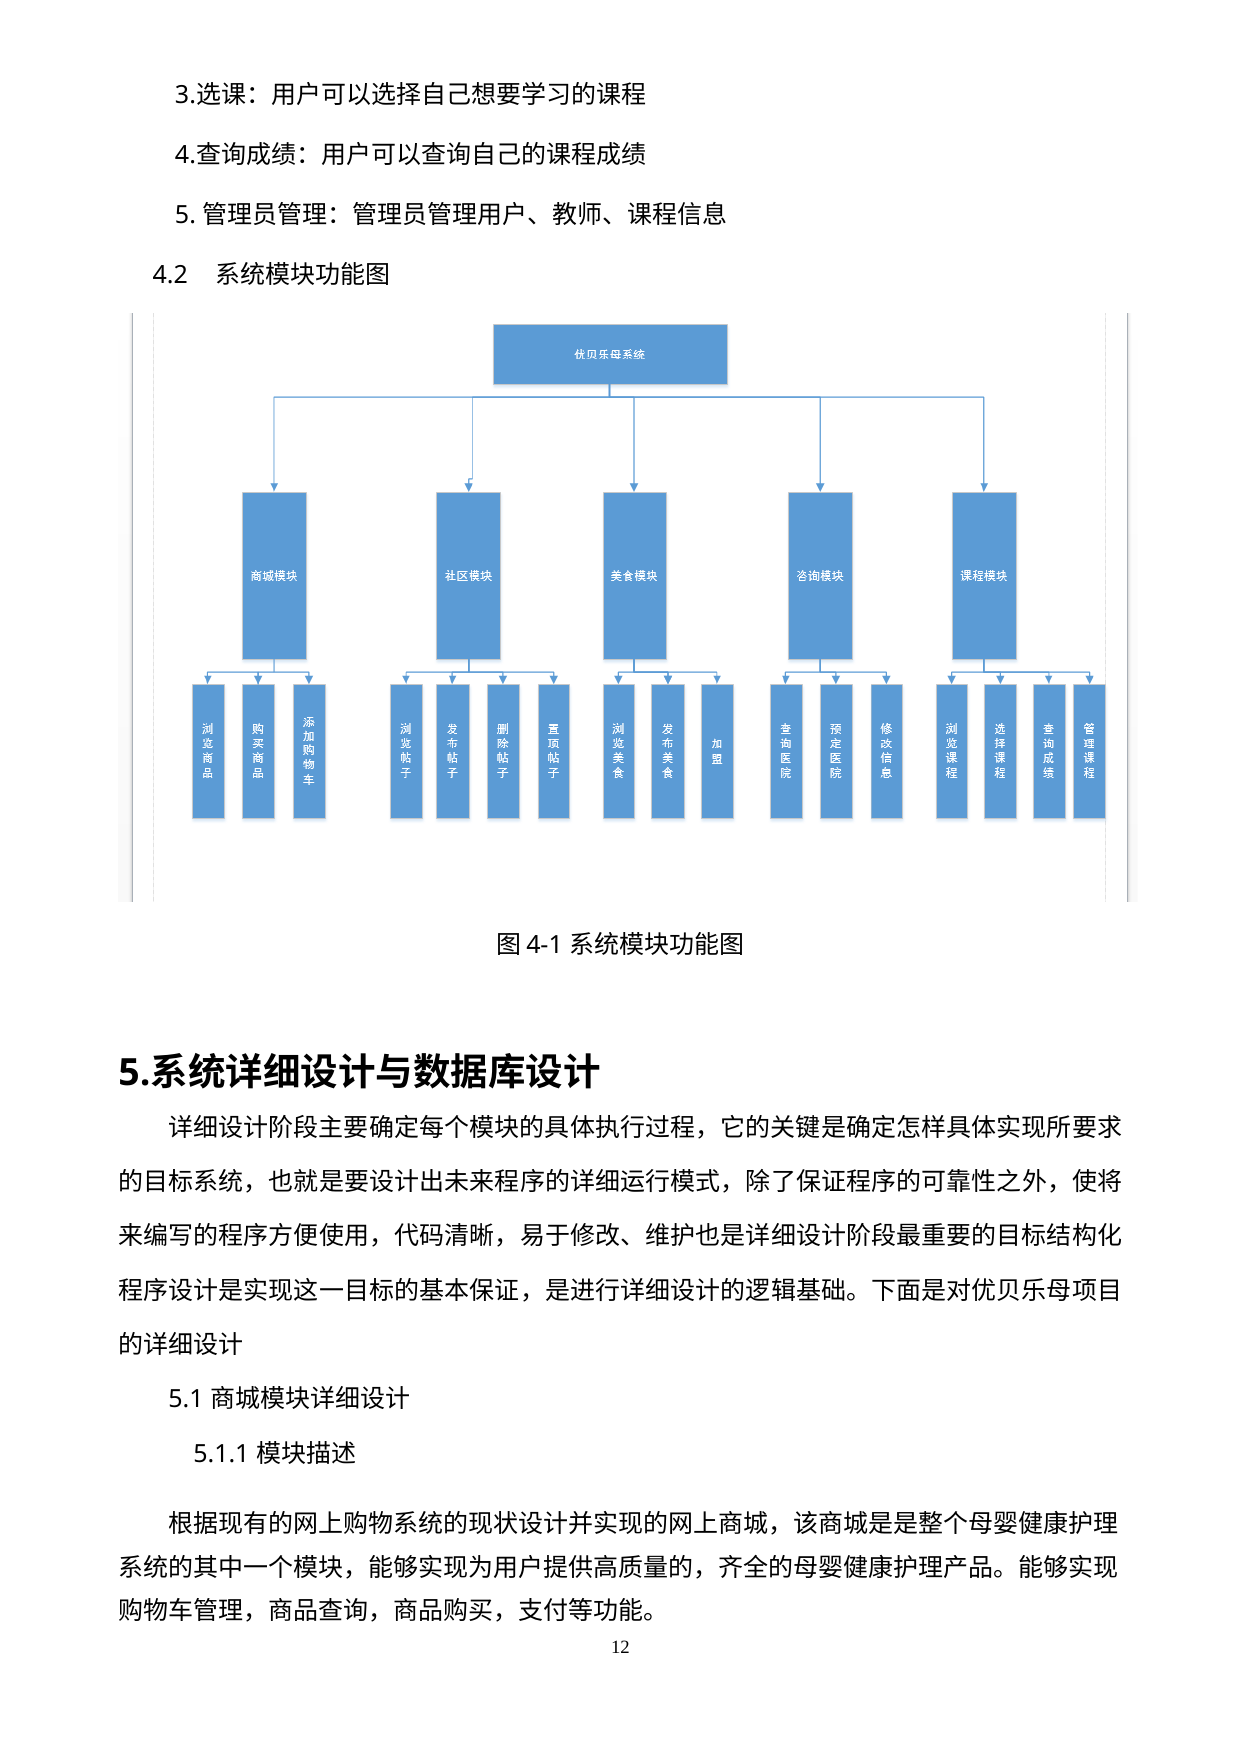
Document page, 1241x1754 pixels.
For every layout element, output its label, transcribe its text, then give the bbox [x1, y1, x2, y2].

text 5.1.1 模块描述 [118, 1433, 1122, 1469]
text 3.选课：用户可以选择自己想要学习的课程 [118, 75, 1122, 111]
list 系统模块功能图 [152, 254, 1122, 290]
text 4.查询成绩：用户可以查询自己的课程成绩 [118, 135, 1122, 171]
text 根据现有的网上购物系统的现状设计并实现的网上商城，该商城是是整个母婴健康护理系统的其中一个模块，能够实现为用户提供高质量的，齐全的母婴健康护理产品。能够实现购物车管理，商品查询，商品购买，支付等功能。 [118, 1504, 1122, 1627]
text 详细设计阶段主要确定每个模块的具体执行过程，它的关键是确定怎样具体实现所要求的目标系统，也就是要设计出未来程序的详细运行模式，除了保证程序的可靠性之外，使将来编写的程序方便使用，代码清晰，易于修改、维护也是详细设计阶段最重要的目标结构化程序设计是实现这一目标的基本保证，是进行详细设计的逻辑基础。下面是对优贝乐母项目的详细设计 [118, 1107, 1122, 1361]
text 图4-1 系统模块功能图 [118, 925, 1122, 961]
text 5. 管理员管理：管理员管理用户、教师、课程信息 [118, 194, 1122, 231]
text 5.系统详细设计与数据库设计 [118, 1042, 1122, 1096]
text 5.1 商城模块详细设计 [118, 1379, 1122, 1415]
